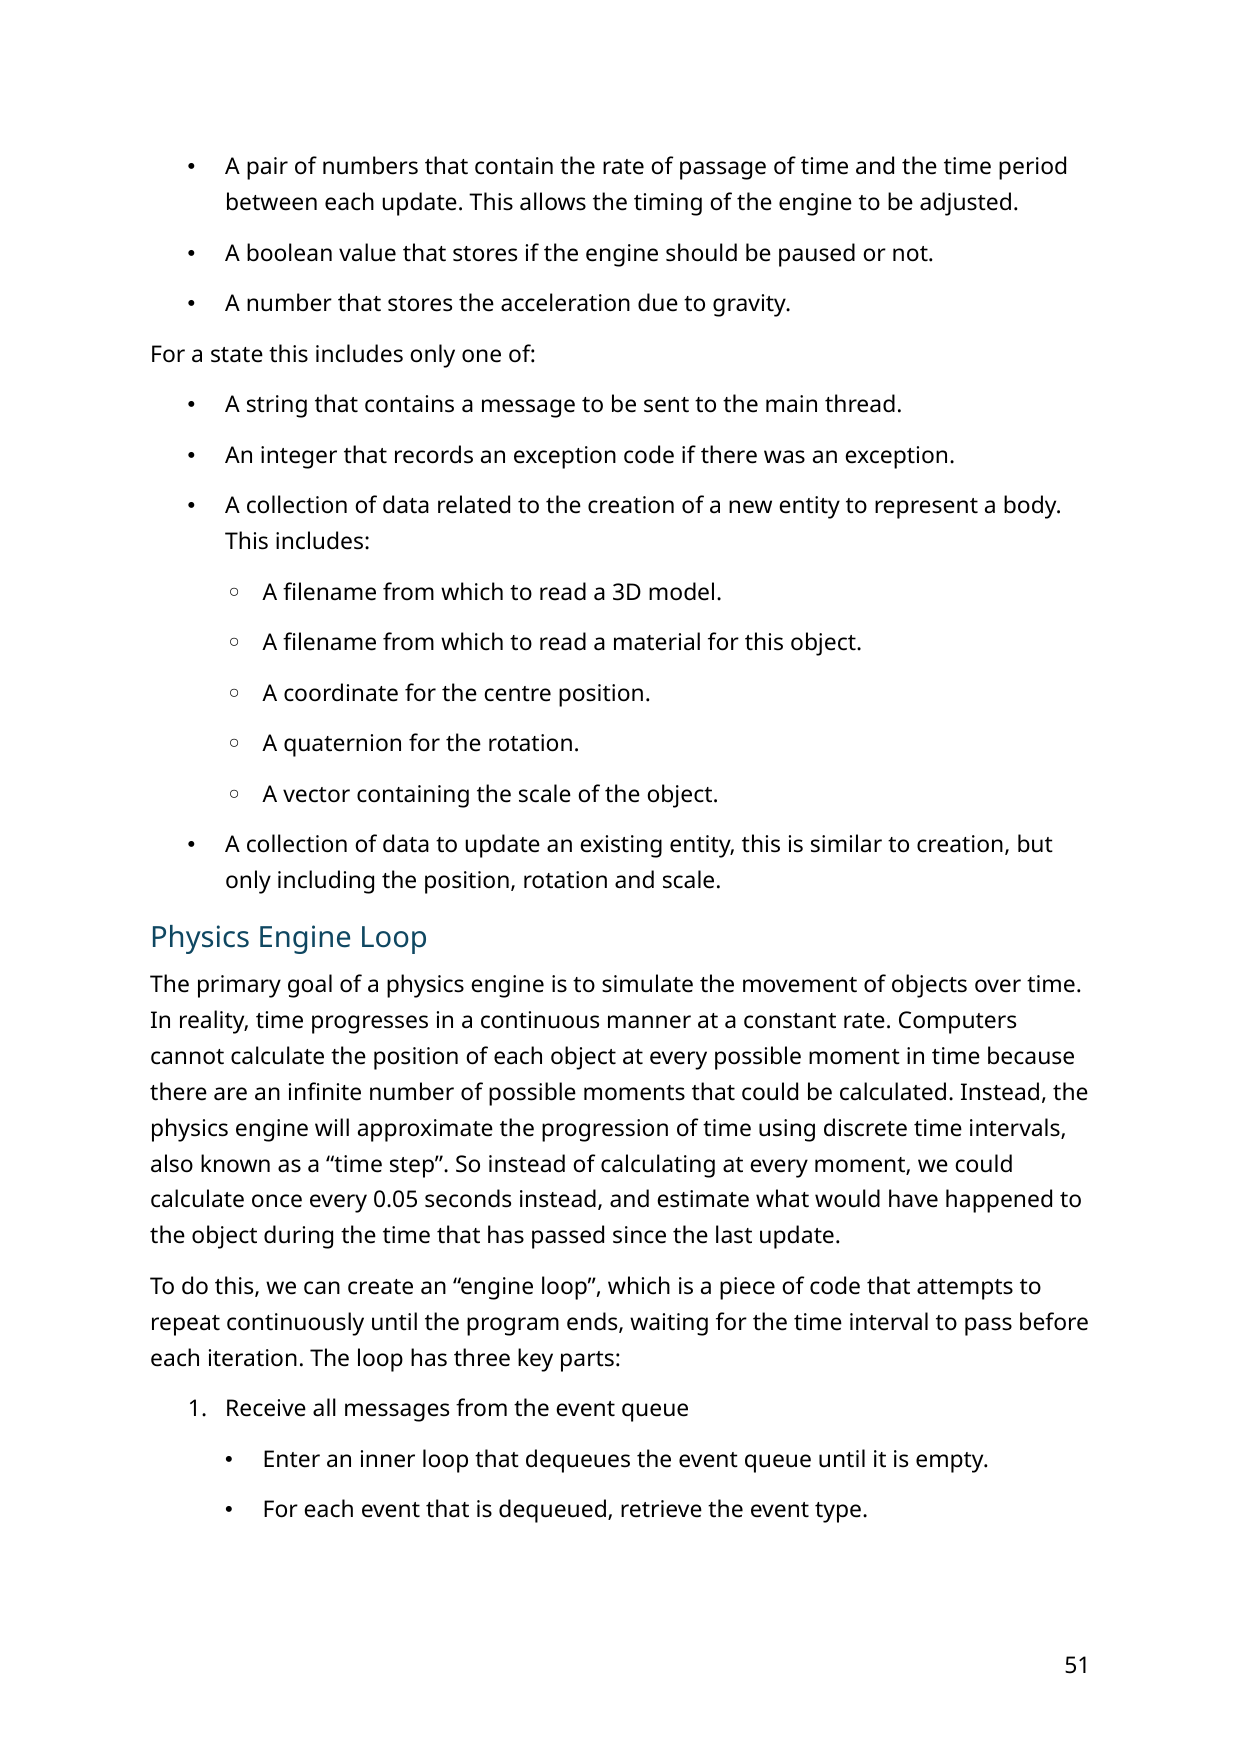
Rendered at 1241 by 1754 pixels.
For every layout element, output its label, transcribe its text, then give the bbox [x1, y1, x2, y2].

list A number that stores the acceleration due to gravity. [187, 287, 1090, 318]
list A filename from which to read a material for this object. [225, 626, 1090, 657]
list A pair of numbers that contain the rate of passage of time and the time period between each update. This allows the timing of the engine to be adjusted. [187, 150, 1090, 217]
text For a state this includes only one of: [150, 337, 1090, 369]
list Receive all messages from the event queue [207, 1392, 1090, 1423]
list For each event that is dequeued, retrieve the event type. [225, 1493, 1090, 1524]
list A collection of data to update an existing entity, this is similar to creation, but only including the position, rotation and scale. [187, 828, 1090, 895]
list A coordinate for the centre position. [225, 677, 1090, 708]
list Enter an inner loop that dequeues the event queue until it is empty. [225, 1443, 1090, 1474]
subtitle Physics Engine Loop [150, 917, 1090, 956]
list A string that contains a message to be sent to the main thread. [187, 388, 1090, 419]
list A filename from which to read a 3D model. [225, 576, 1090, 607]
list A boolean value that stores if the engine should be paused or not. [187, 236, 1090, 268]
list A quaternion for the rotation. [225, 727, 1090, 758]
text The primary goal of a physics engine is to simulate the movement of objects over time. In reality, time progresses in a continuous manner at a constant rate. Computers cannot calculate the position of each object at every possible moment in time because there are an infinite number of possible moments that could be calculated. Instead, the physics engine will approximate the progression of time using discrete time intervals, also known as a “time step”. So instead of calculating at every moment, we could calculate once every 0.05 seconds instead, and estimate what would have happened to the object during the time that has passed since the last update. [150, 968, 1090, 1251]
list A vector containing the scale of the object. [225, 778, 1090, 809]
text To do this, we can create an “engine loop”, which is a piece of code that attempts to repeat continuously until the program ends, waiting for the time interval to pass before each iteration. The loop has three key parts: [150, 1270, 1090, 1373]
list An integer that records an exception code if there was an exception. [187, 438, 1090, 470]
list A collection of data related to the creation of a new entity to represent a body. This includes: [187, 489, 1090, 556]
